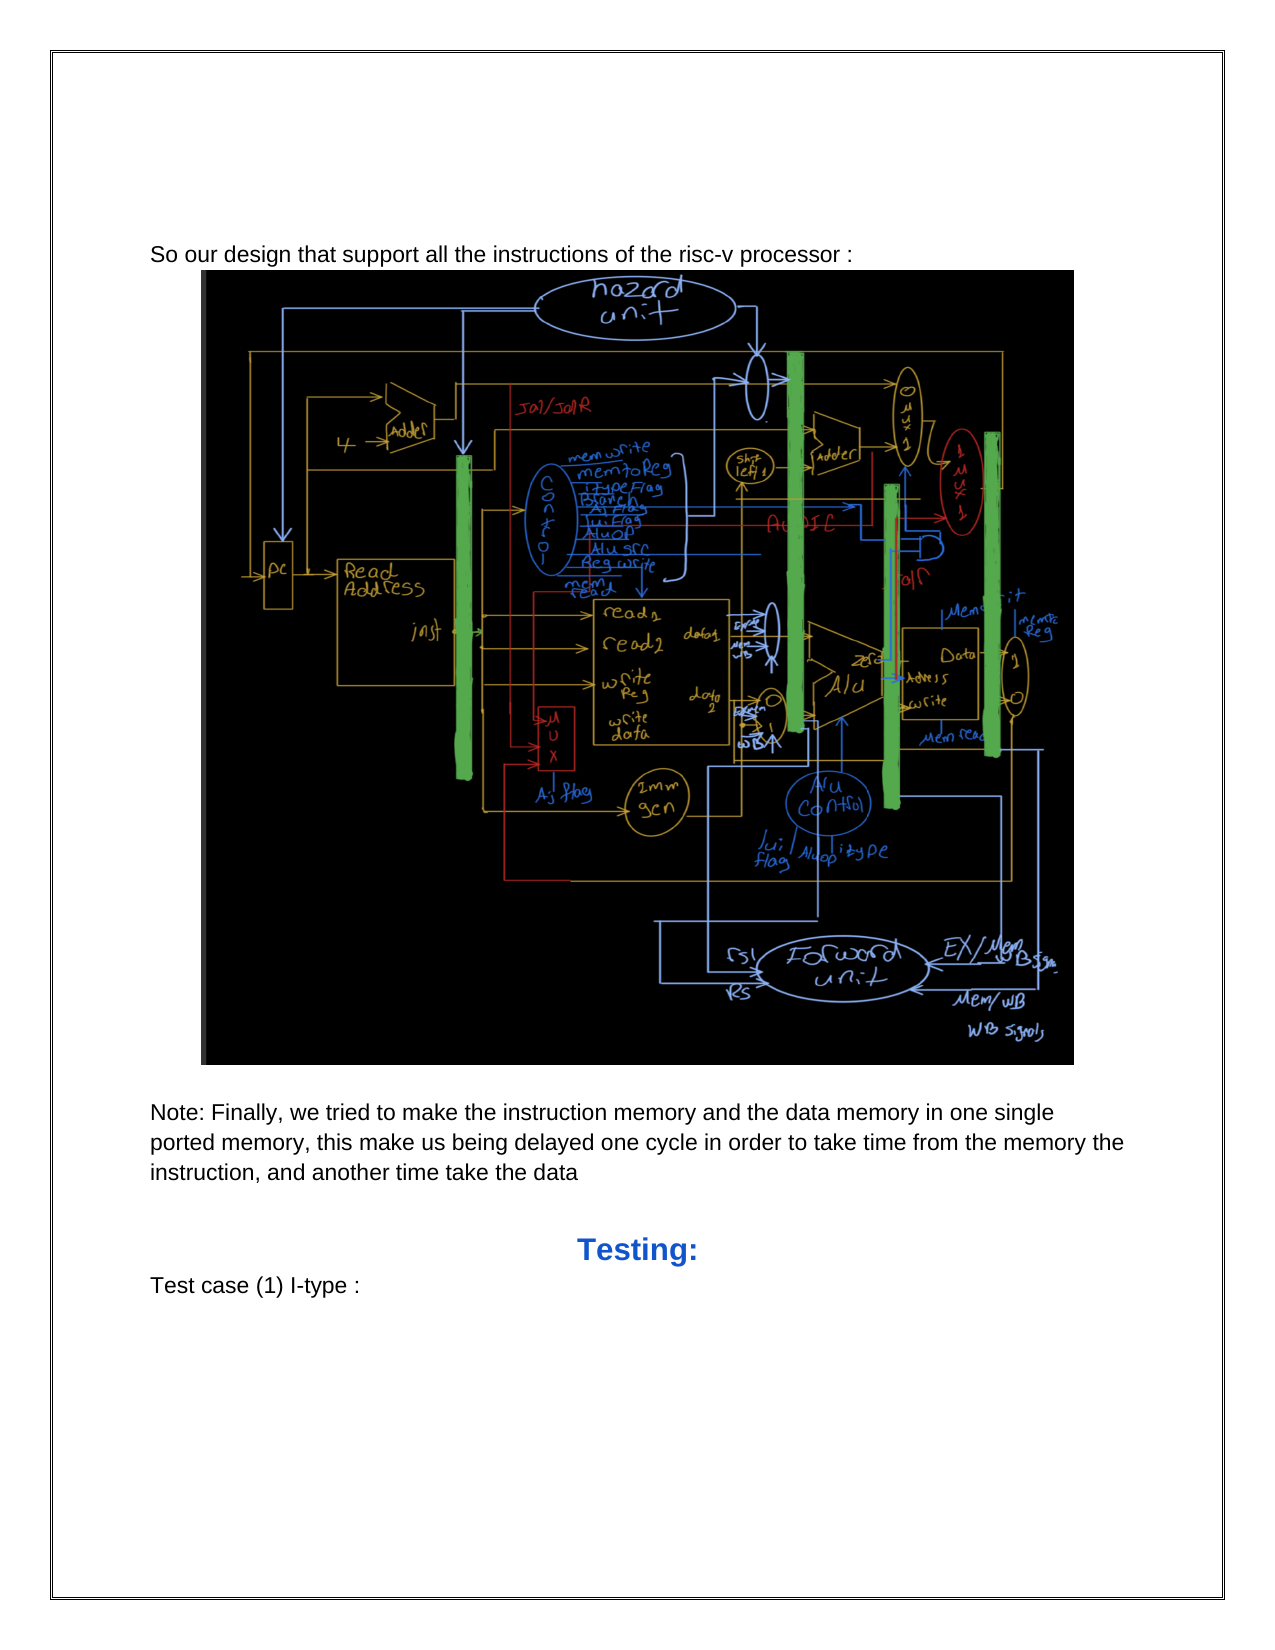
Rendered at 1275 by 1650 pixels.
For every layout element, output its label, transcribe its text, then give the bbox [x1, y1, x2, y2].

text Testing: [150, 1231, 1125, 1266]
picture [201, 270, 1074, 1065]
text Note: Finally, we tried to make the instruction memory and the data memory in one single ported memory, this make us being delayed one cycle in order to take time from the memory the instruction, and another time take the data [150, 1099, 1125, 1185]
text So our design that support all the instructions of the risc-v processor : [150, 241, 1125, 267]
text Test case (1) I-type : [150, 1272, 1125, 1298]
